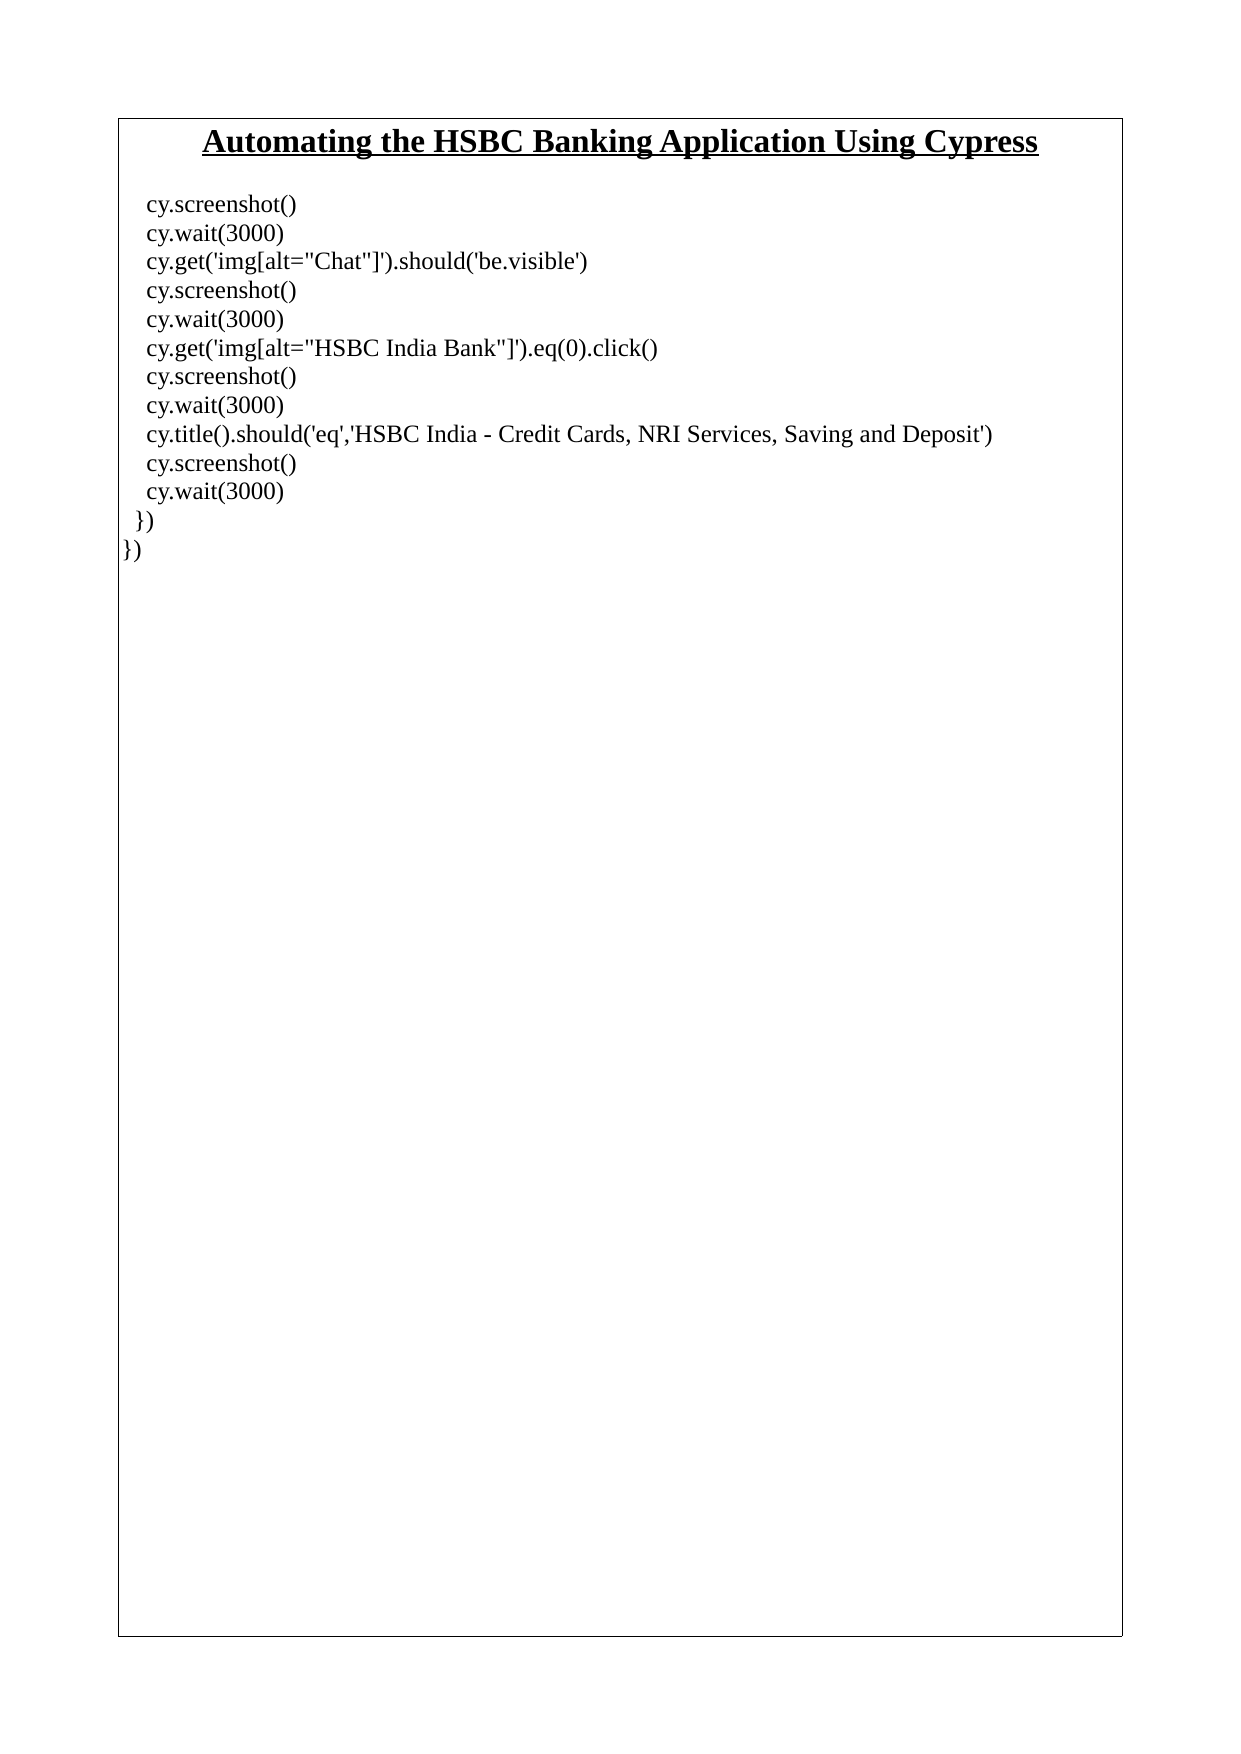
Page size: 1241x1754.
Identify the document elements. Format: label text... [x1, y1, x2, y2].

text cy.wait(3000) [121, 390, 1119, 419]
text }) [121, 505, 1119, 534]
text cy.wait(3000) [121, 304, 1119, 333]
text cy.title().should('eq','HSBC India - Credit Cards, NRI Services, Saving and Deposit') [121, 419, 1119, 448]
text cy.screenshot() [121, 361, 1119, 390]
text cy.get('img[alt="HSBC India Bank"]').eq(0).click() [121, 333, 1119, 361]
text cy.screenshot() [121, 189, 1119, 218]
text cy.screenshot() [121, 448, 1119, 476]
text cy.get('img[alt="Chat"]').should('be.visible') [121, 246, 1119, 275]
text cy.wait(3000) [121, 218, 1119, 246]
text cy.screenshot() [121, 275, 1119, 304]
text cy.wait(3000) [121, 476, 1119, 505]
text }) [121, 534, 1119, 563]
